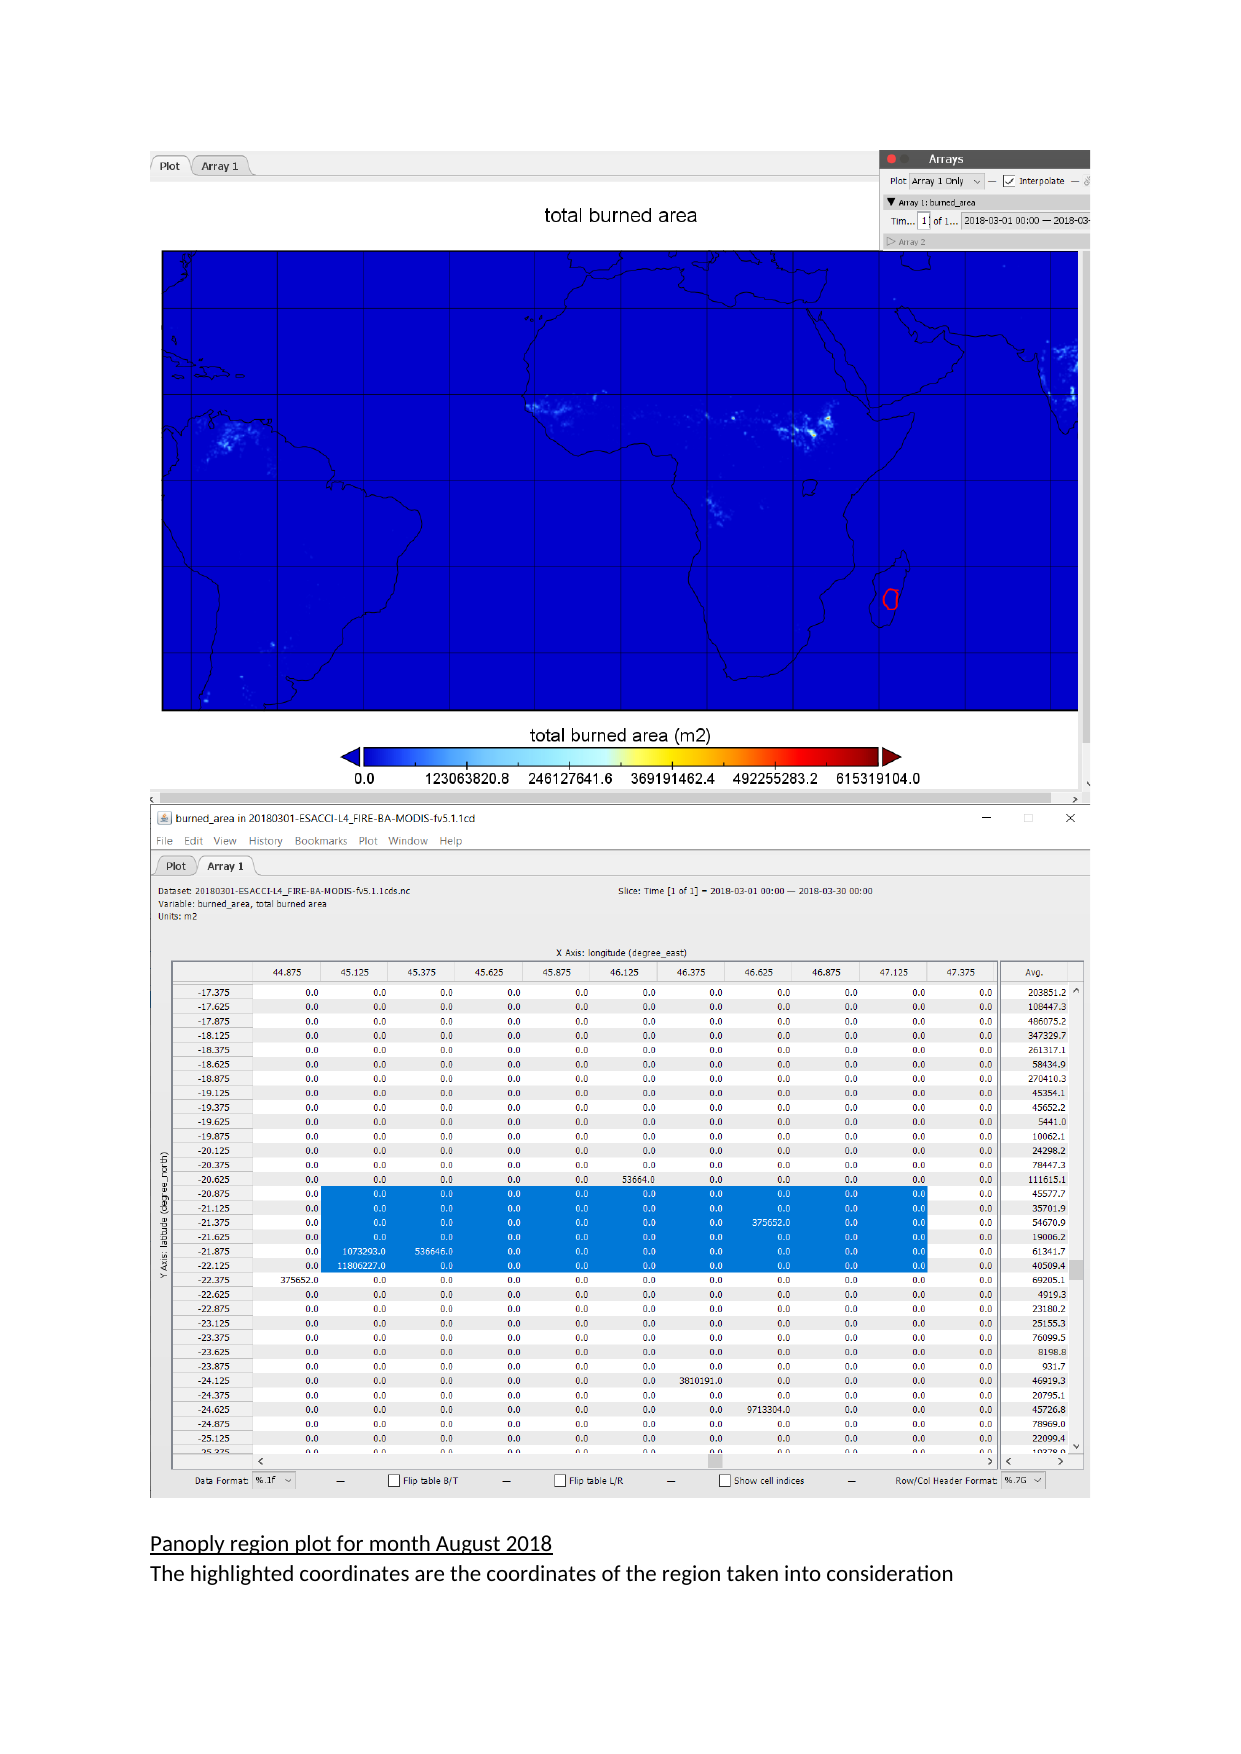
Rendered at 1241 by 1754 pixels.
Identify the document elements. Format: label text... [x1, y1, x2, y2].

text Panoply region plot for month August 2018 [150, 1529, 1090, 1557]
text The highlighted coordinates are the coordinates of the region taken into consideration [150, 1559, 1090, 1587]
